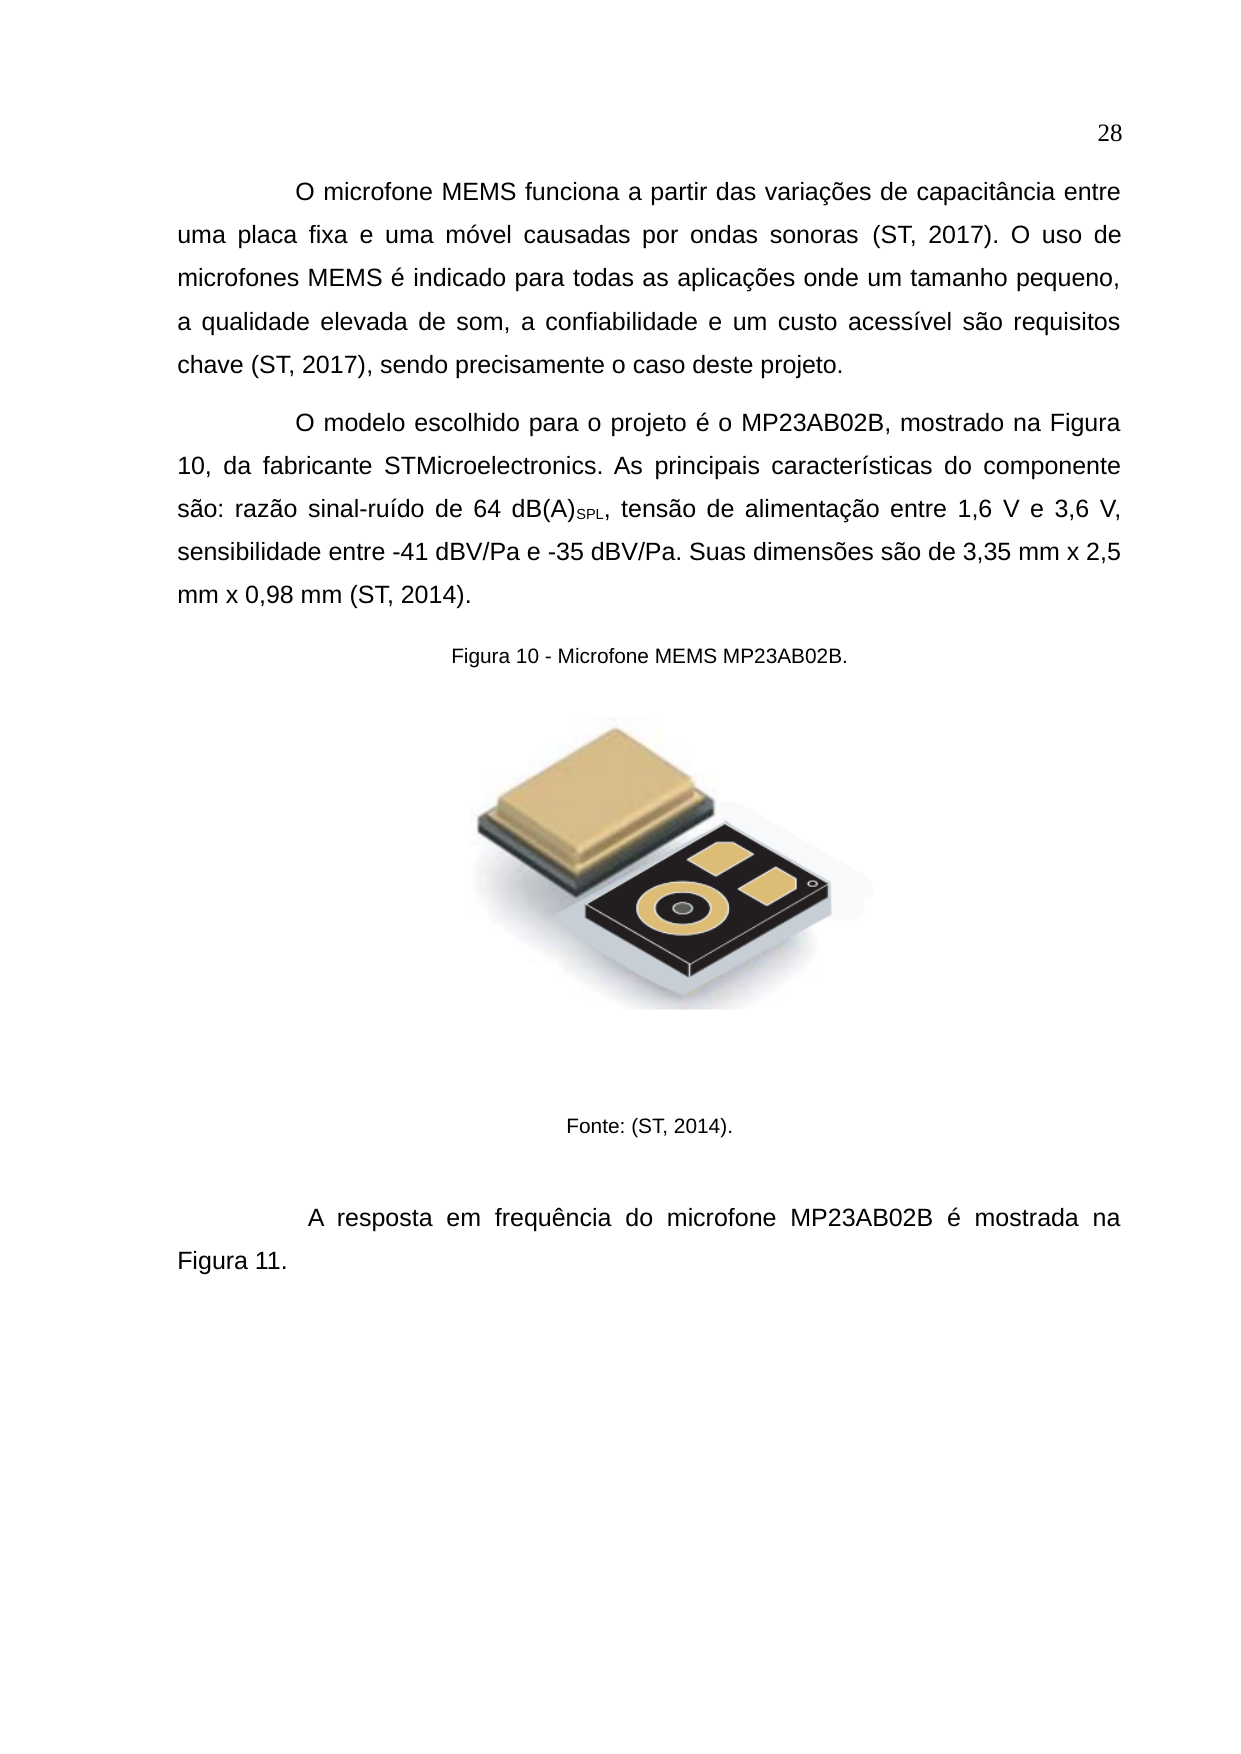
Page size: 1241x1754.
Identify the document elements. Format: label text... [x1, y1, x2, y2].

table_cell Fonte: (ST, 2014). [177, 1097, 1122, 1203]
text O modelo escolhido para o projeto é o MP23AB02B, mostrado na Figura 10, da fabricante STMicroelectronics. As principais características do componente são: razão sinal-ruído de 64 dB(A)SPL, tensão de alimentação entre 1,6 V e 3,6 V, sensibilidade entre -41 dBV/Pa e -35 dBV/Pa. Suas dimensões são de 3,35 mm x 2,5 mm x 0,98 mm (ST, 2014). [177, 408, 1122, 609]
table_header Microfone MEMS MP23AB02B. [177, 638, 1122, 673]
text A resposta em frequência do microfone MP23AB02B é mostrada na Figura 11. [177, 1203, 1122, 1275]
text O microfone MEMS funciona a partir das variações de capacitância entre uma placa fixa e uma móvel causadas por ondas sonoras (ST, 2017). O uso de microfones MEMS é indicado para todas as aplicações onde um tamanho pequeno, a qualidade elevada de som, a confiabilidade e um custo acessível são requisitos chave (ST, 2017), sendo precisamente o caso deste projeto. [177, 177, 1122, 378]
table_cell [177, 674, 1122, 1097]
picture [412, 679, 887, 1051]
